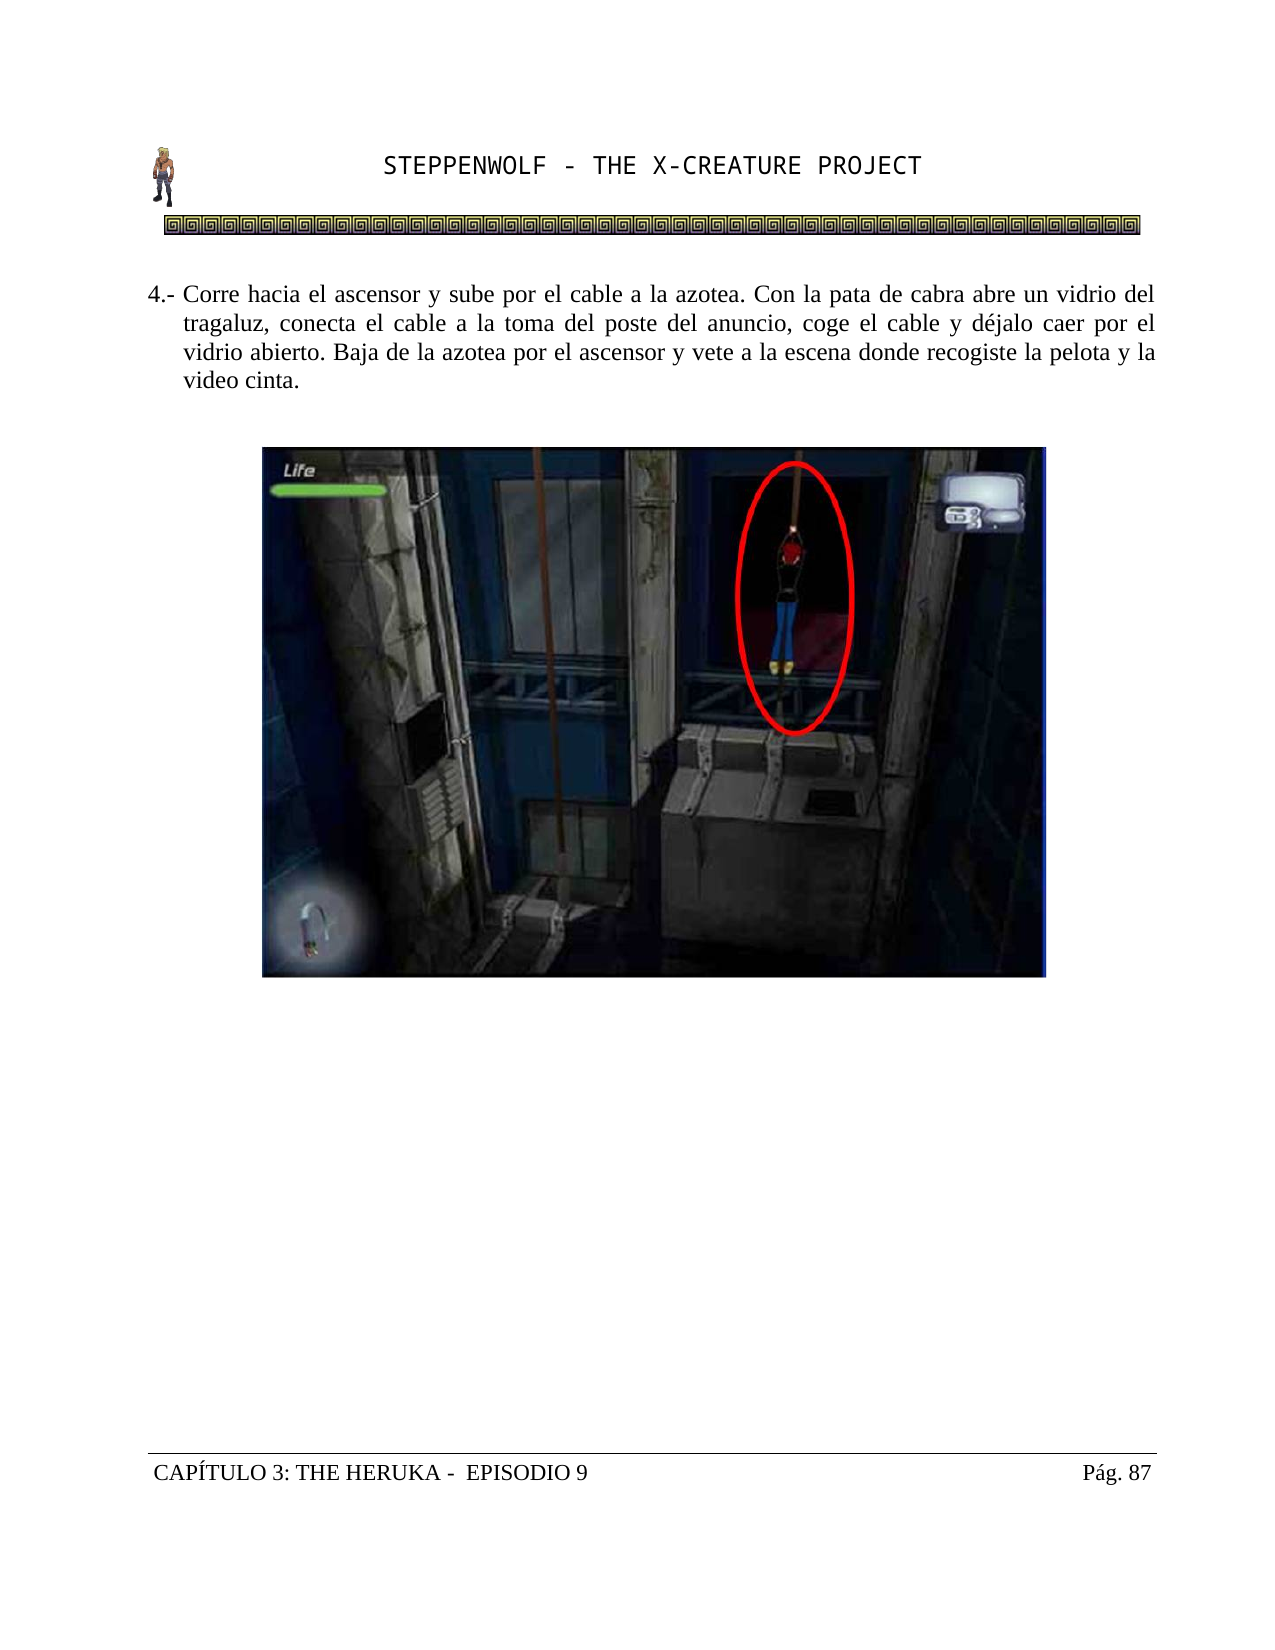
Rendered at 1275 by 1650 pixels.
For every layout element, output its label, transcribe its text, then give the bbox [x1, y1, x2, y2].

picture [261, 446, 1047, 978]
picture [147, 147, 181, 207]
text 4.- Corre hacia el ascensor y sube por el cable a la azotea. Con la pata de cabra abre un vidrio del tragaluz, conecta el cable a la toma del poste del anuncio, coge el cable y déjalo caer por el vidrio abierto. Baja de la azotea por el ascensor y vete a la escena donde recogiste la pelota y la video cinta. [148, 279, 1157, 394]
picture [164, 215, 1141, 235]
